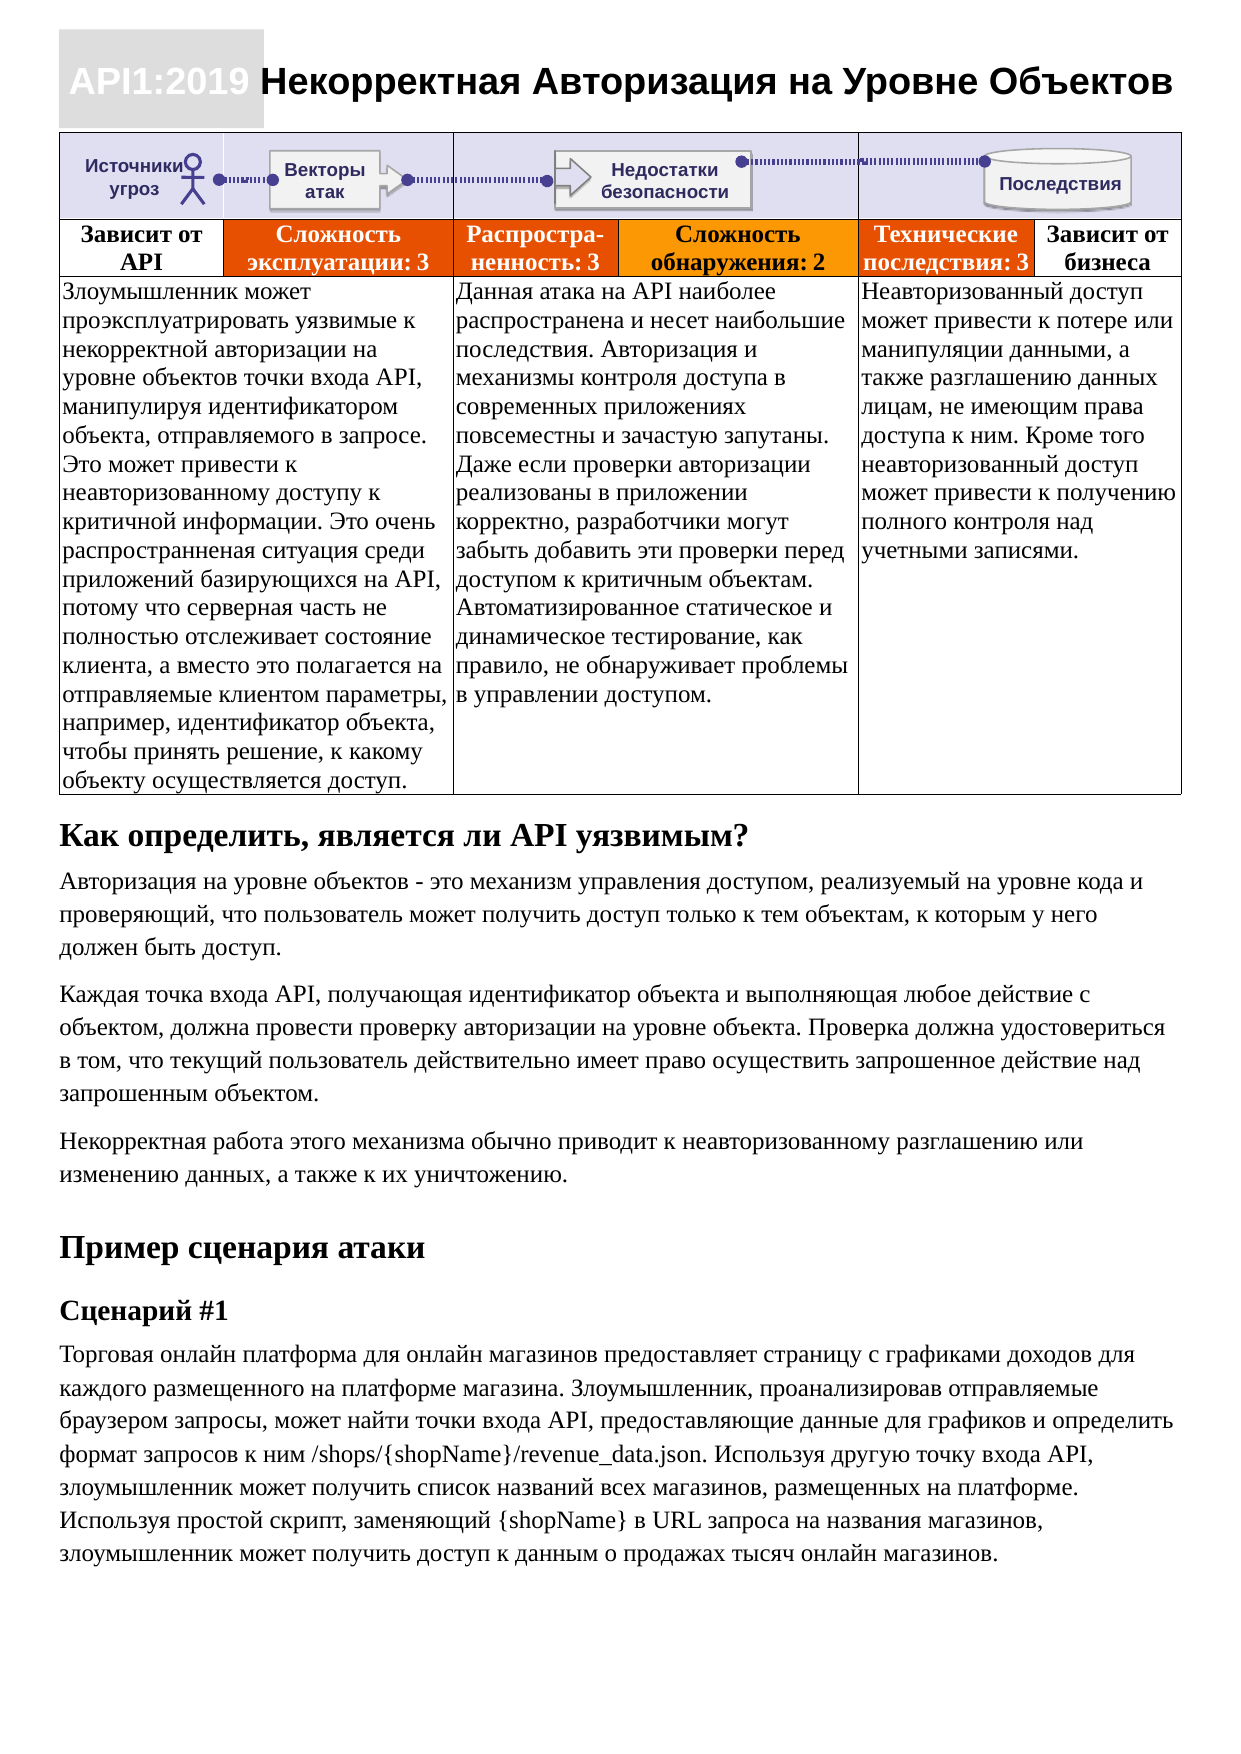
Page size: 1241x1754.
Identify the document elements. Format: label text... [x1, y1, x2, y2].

subtitle Сценарий #1 [59, 1293, 1181, 1327]
table_header [859, 133, 1034, 218]
table_header [454, 133, 618, 218]
table_cell Зависит от API [60, 220, 223, 276]
table_header [618, 133, 858, 218]
table_cell Распростра-ненность: 3 [454, 220, 618, 276]
table_cell Сложность эксплуатации: 3 [224, 220, 453, 276]
text Некорректная работа этого механизма обычно приводит к неавторизованному разглашению или изменению данных, а также к их уничтожению. [59, 1126, 1181, 1188]
table_header [224, 133, 453, 218]
table_cell Зависит от бизнеса [1035, 220, 1181, 276]
table_header [1034, 133, 1181, 218]
text Каждая точка входа API, получающая идентификатор объекта и выполняющая любое действие с объектом, должна провести проверку авторизации на уровне объекта. Проверка должна удостовериться в том, что текущий пользователь действительно имеет право осуществить запрошенное действие над запрошенным объектом. [59, 979, 1181, 1107]
table_cell Технические последствия: 3 [859, 220, 1034, 276]
table_header [60, 133, 223, 218]
text Торговая онлайн платформа для онлайн магазинов предоставляет страницу с графиками доходов для каждого размещенного на платформе магазина. Злоумышленник, проанализировав отправляемые браузером запросы, может найти точки входа API, предоставляющие данные для графиков и определить формат запросов к ним /shops/{shopName}/revenue_data.json. Используя другую точку входа API, злоумышленник может получить список названий всех магазинов, размещенных на платформе. Используя простой скрипт, заменяющий {shopName} в URL запроса на названия магазинов, злоумышленник может получить доступ к данным о продажах тысяч онлайн магазинов. [59, 1339, 1181, 1566]
subtitle Как определить, является ли API уязвимым? [59, 815, 1181, 853]
table_cell Неавторизованный доступ может привести к потере или манипуляции данными, а также разглашению данных лицам, не имеющим права доступа к ним. Кроме того неавторизованный доступ может привести к получению полного контроля над учетными записями. [859, 277, 1181, 794]
table_cell Сложность обнаружения: 2 [619, 220, 858, 276]
table_cell Данная атака на API наиболее распространена и несет наибольшие последствия. Авторизация и механизмы контроля доступа в современных приложениях повсеместны и зачастую запутаны. Даже если проверки авторизации реализованы в приложении корректно, разработчики могут забыть добавить эти проверки перед доступом к критичным объектам. Автоматизированное статическое и динамическое тестирование, как правило, не обнаруживает проблемы в управлении доступом. [454, 277, 858, 794]
table_cell Злоумышленник может проэксплуатрировать уязвимые к некорректной авторизации на уровне объектов точки входа API, манипулируя идентификатором объекта, отправляемого в запросе. Это может привести к неавторизованному доступу к критичной информации. Это очень распространненая ситуация среди приложений базирующихся на API, потому что серверная часть не полностью отслеживает состояние клиента, а вместо это полагается на отправляемые клиентом параметры, например, идентификатор объекта, чтобы принять решение, к какому объекту осуществляется доступ. [60, 277, 453, 794]
subtitle Пример сценария атаки [59, 1228, 1181, 1266]
text Авторизация на уровне объектов - это механизм управления доступом, реализуемый на уровне кода и проверяющий, что пользователь может получить доступ только к тем объектам, к которым у него должен быть доступ. [59, 866, 1181, 961]
